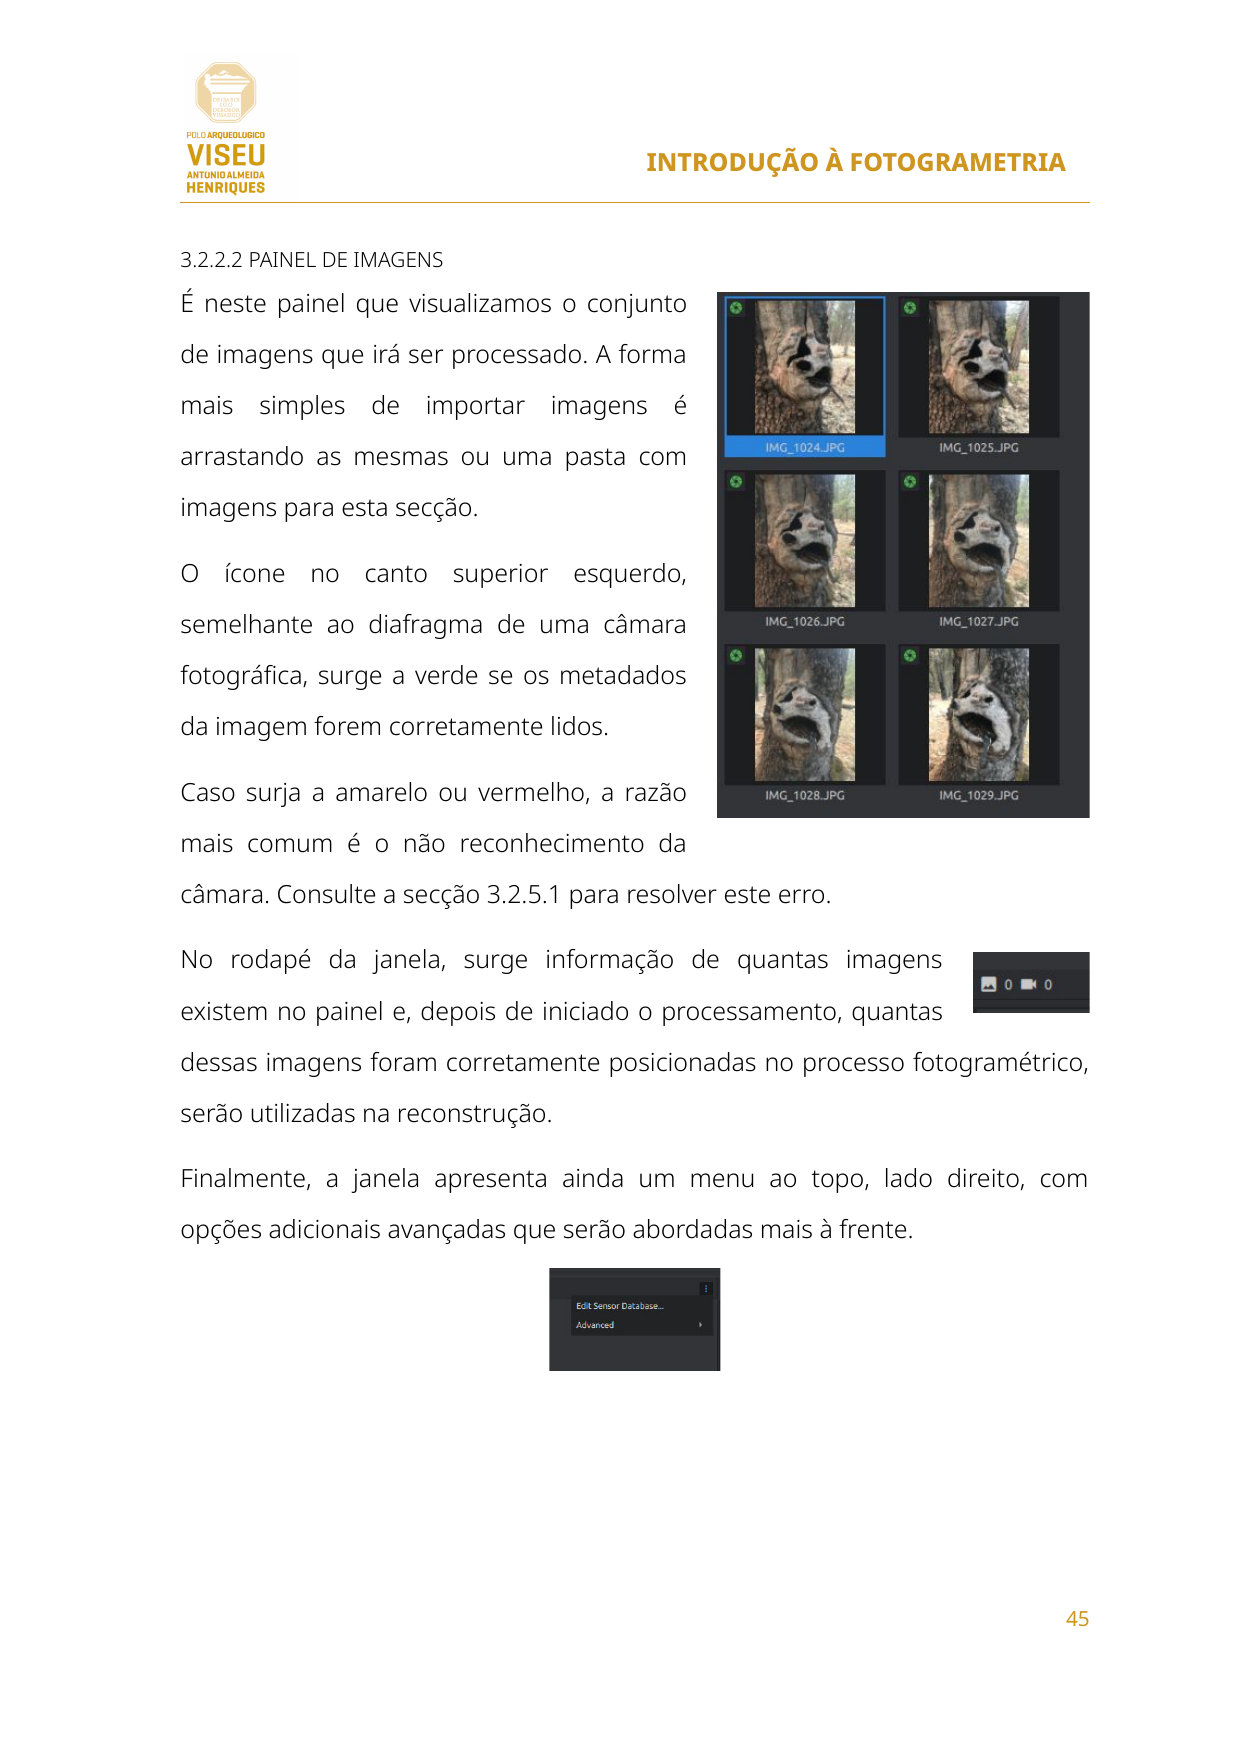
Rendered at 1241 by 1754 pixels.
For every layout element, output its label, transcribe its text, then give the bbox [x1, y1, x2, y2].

picture [973, 952, 1090, 1013]
text É neste painel que visualizamos o conjunto de imagens que irá ser processado. A forma mais simples de importar imagens é arrastando as mesmas ou uma pasta com imagens para esta secção. [180, 286, 1090, 524]
text No rodapé da janela, surge informação de quantas imagens existem no painel e, depois de iniciado o processamento, quantas dessas imagens foram corretamente posicionadas no processo fotogramétrico, serão utilizadas na reconstrução. [180, 942, 1090, 1129]
picture [717, 292, 1090, 818]
picture [549, 1268, 721, 1371]
text Finalmente, a janela apresenta ainda um menu ao topo, lado direito, com opções adicionais avançadas que serão abordadas mais à frente. [180, 1161, 1090, 1246]
picture [184, 54, 300, 202]
subtitle 3.2.2.2 Painel de imagens [180, 245, 1090, 273]
text Caso surja a amarelo ou vermelho, a razão mais comum é o não reconhecimento da câmara. Consulte a secção 3.2.5.1 para resolver este erro. [180, 774, 1090, 911]
text O ícone no canto superior esquerdo, semelhante ao diafragma de uma câmara fotográfica, surge a verde se os metadados da imagem forem corretamente lidos. [180, 556, 717, 743]
